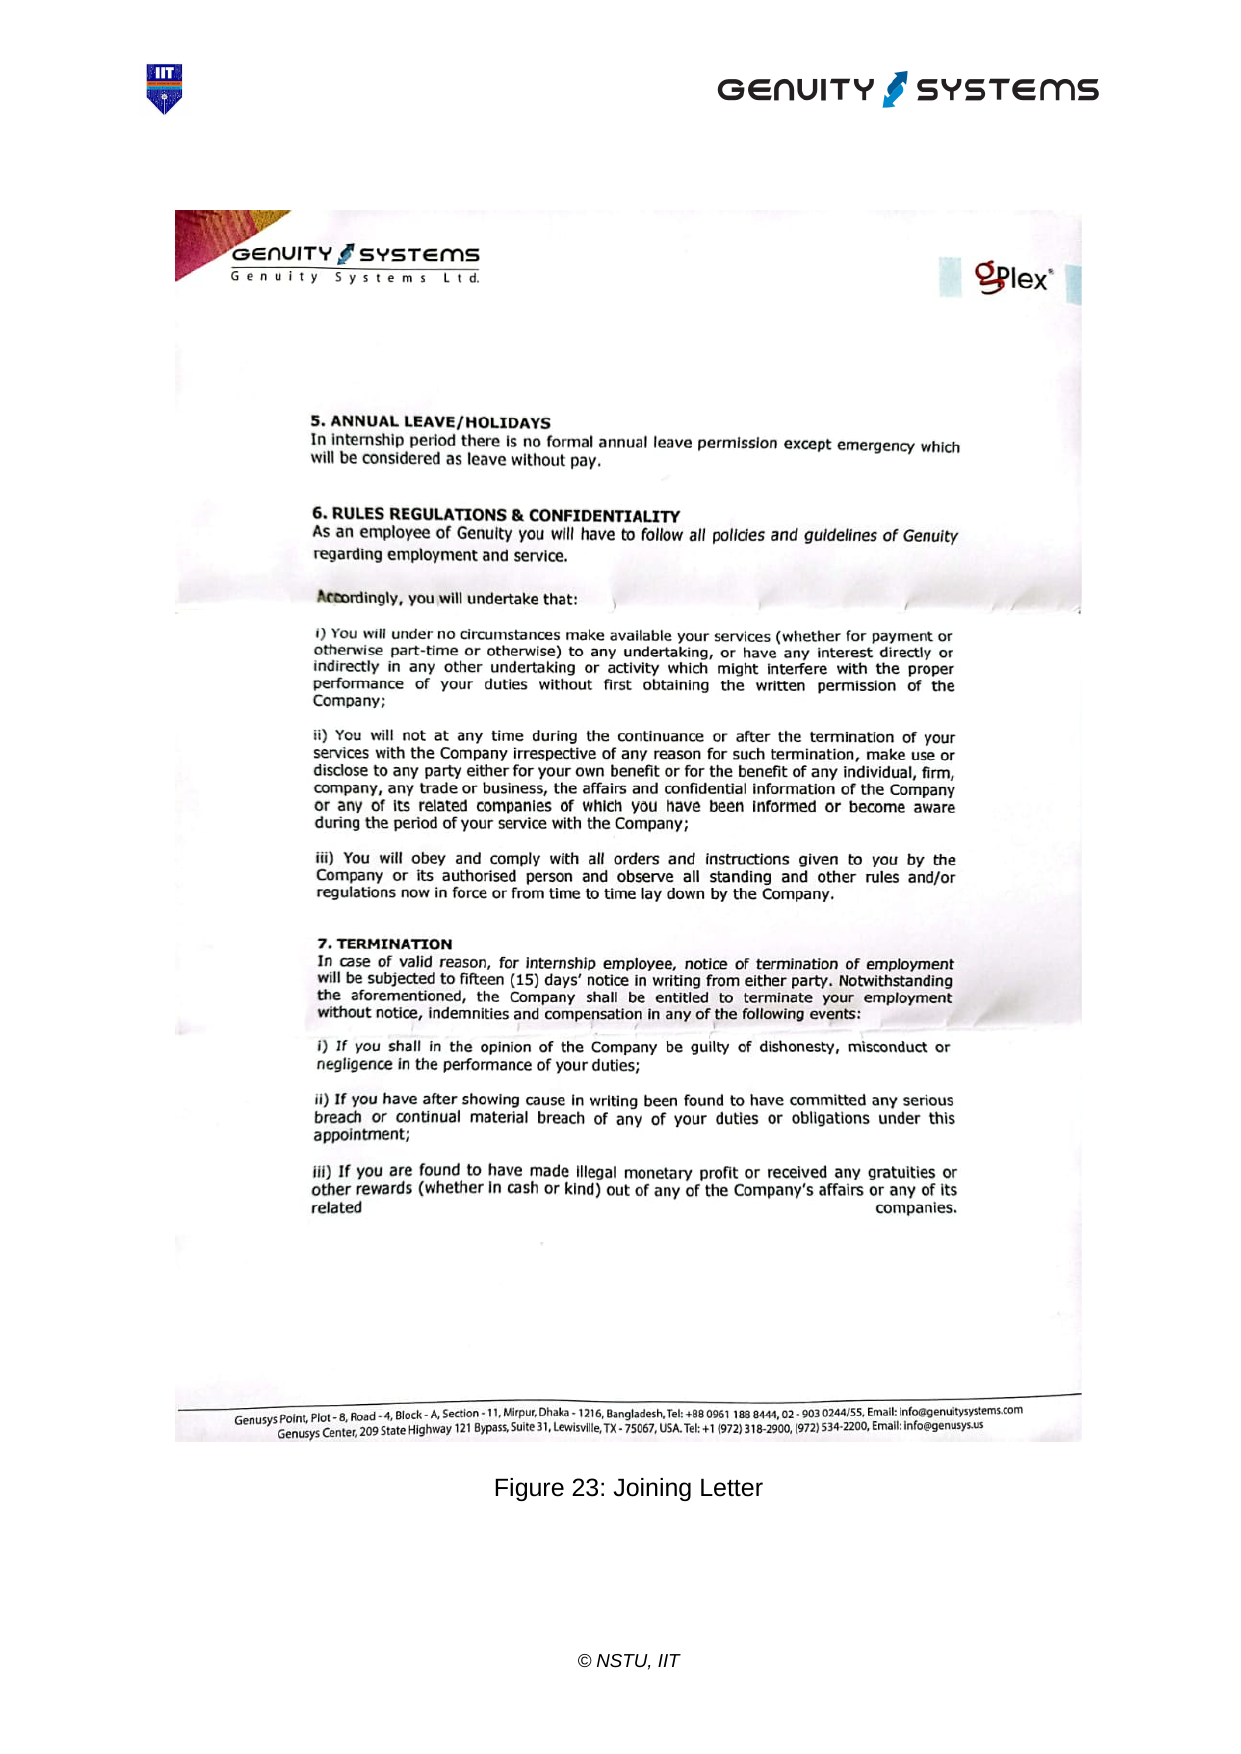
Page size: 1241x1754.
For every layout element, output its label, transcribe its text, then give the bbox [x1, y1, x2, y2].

picture [175, 210, 1082, 1442]
text Figure 23: Joining Letter [103, 1473, 1153, 1501]
picture [137, 62, 192, 117]
picture [714, 70, 1101, 108]
